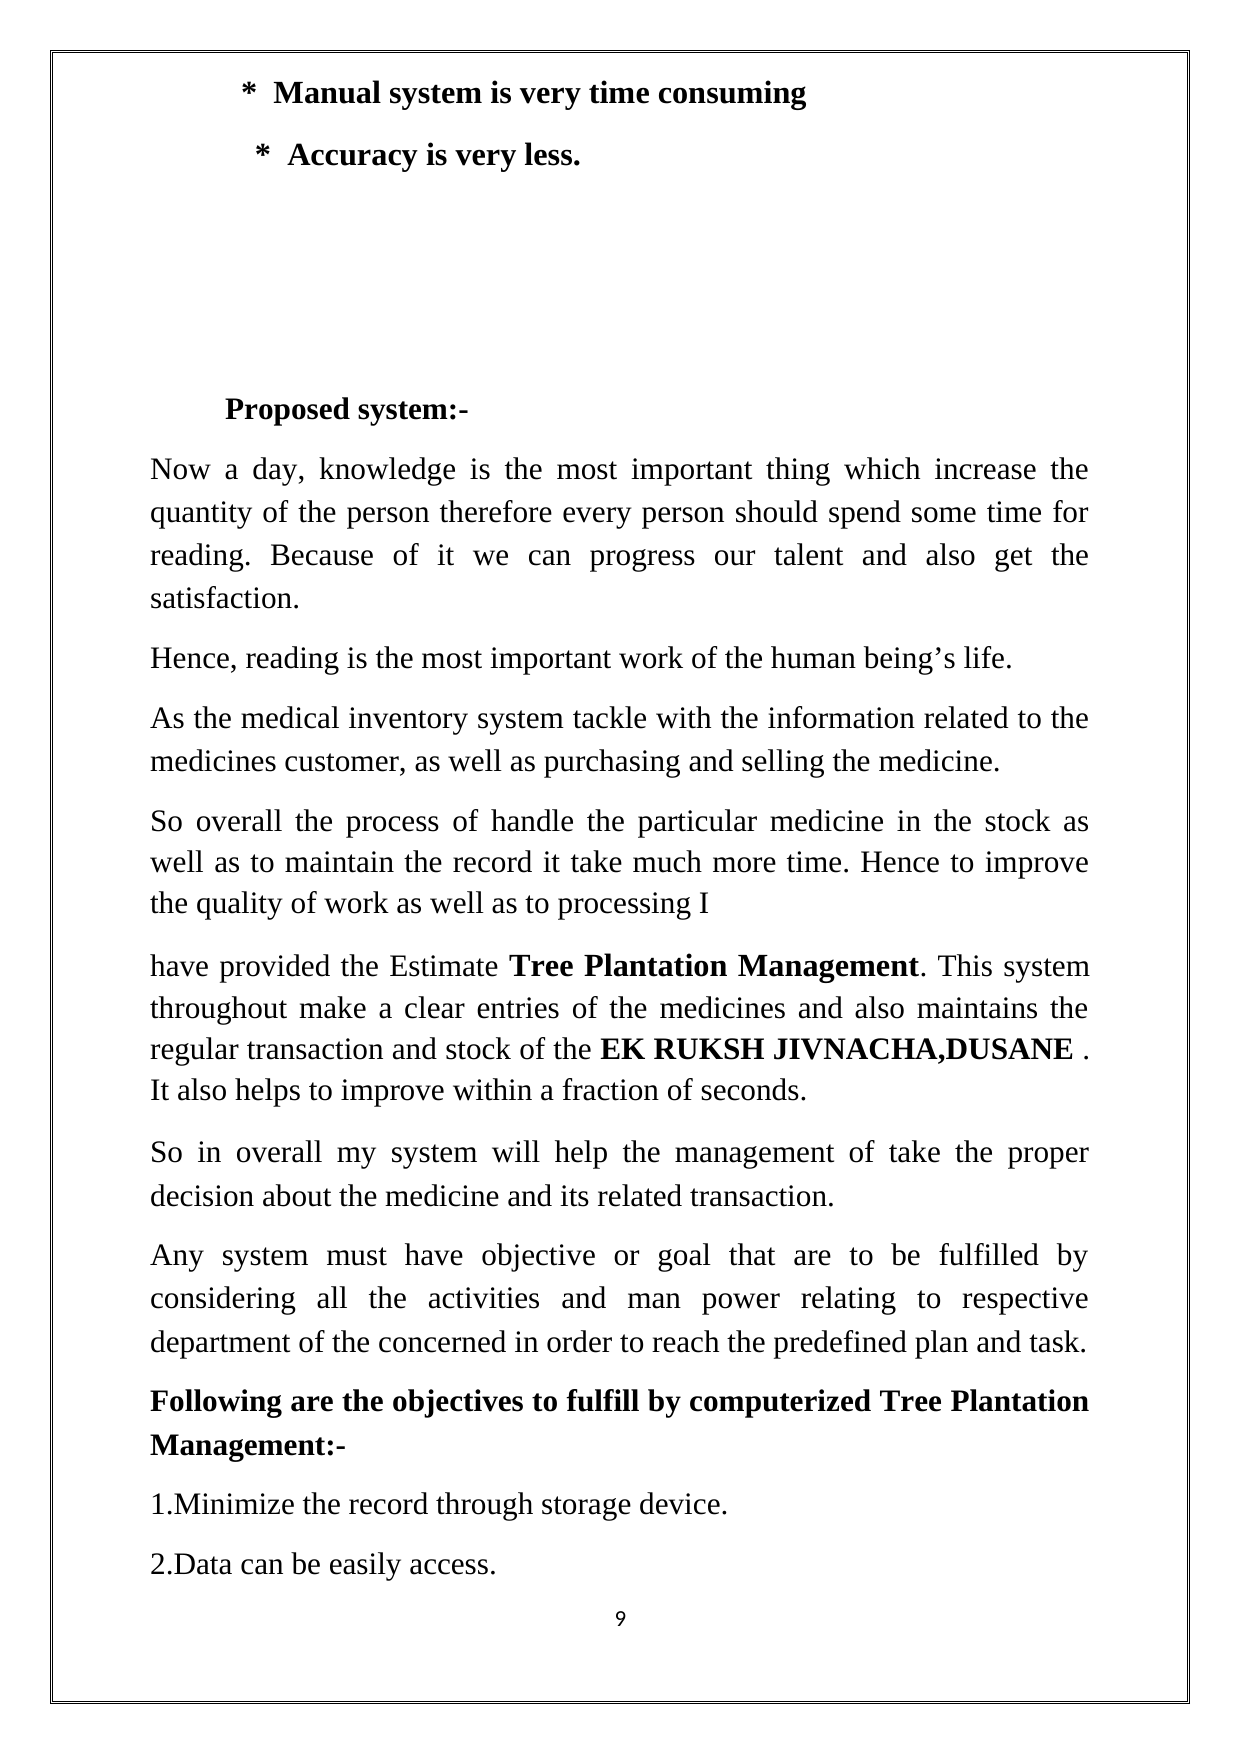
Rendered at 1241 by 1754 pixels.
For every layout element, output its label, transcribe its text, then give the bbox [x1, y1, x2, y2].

text * Accuracy is very less. [150, 135, 1090, 172]
text As the medical inventory system tackle with the information related to the medicines customer, as well as purchasing and selling the medicine. [150, 699, 1090, 778]
text So overall the process of handle the particular medicine in the stock as well as to maintain the record it take much more time. Hence to improve the quality of work as well as to processing I [150, 802, 1090, 921]
text So in overall my system will help the management of take the proper decision about the medicine and its related transaction. [150, 1134, 1090, 1213]
text 1.Minimize the record through storage device. [150, 1486, 1090, 1521]
text Hence, reading is the most important work of the human being’s life. [150, 639, 1090, 675]
text * Manual system is very time consuming [187, 74, 1090, 111]
text have provided the Estimate Tree Plantation Management. This system throughout make a clear entries of the medicines and also maintains the regular transaction and stock of the EK RUKSH JIVNACHA,DUSANE . It also helps to improve within a fraction of seconds. [150, 947, 1090, 1107]
text Any system must have objective or goal that are to be fulfilled by considering all the activities and man power relating to respective department of the concerned in order to reach the predefined plan and task. [150, 1237, 1090, 1359]
text Now a day, knowledge is the most important thing which increase the quantity of the person therefore every person should spend some time for reading. Because of it we can progress our talent and also get the satisfaction. [150, 450, 1090, 616]
text 2.Data can be easily access. [150, 1545, 1090, 1581]
text Following are the objectives to fulfill by computerized Tree Plantation Management:- [150, 1383, 1090, 1462]
text Proposed system:- [225, 390, 1090, 426]
